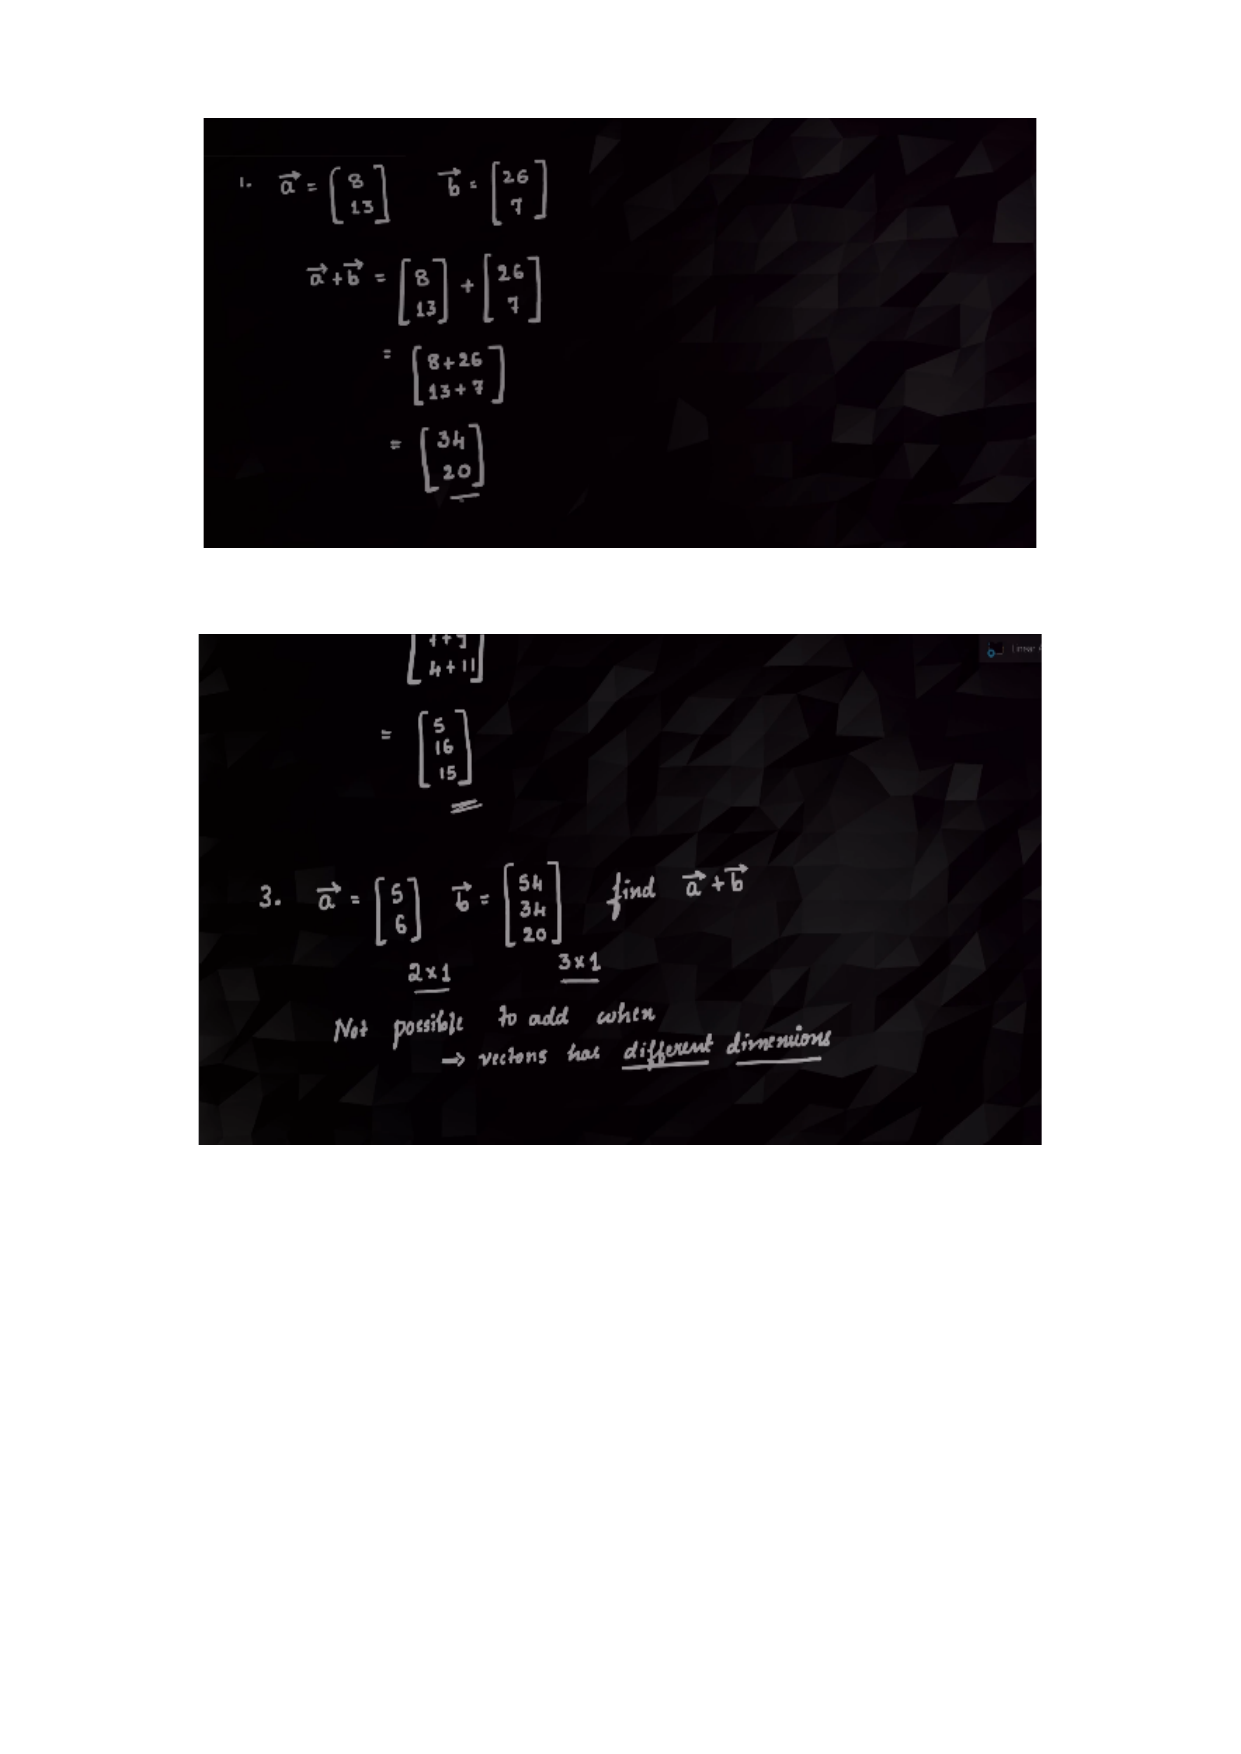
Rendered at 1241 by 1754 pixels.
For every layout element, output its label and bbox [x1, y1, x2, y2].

picture [203, 118, 1037, 548]
picture [198, 634, 1042, 1145]
